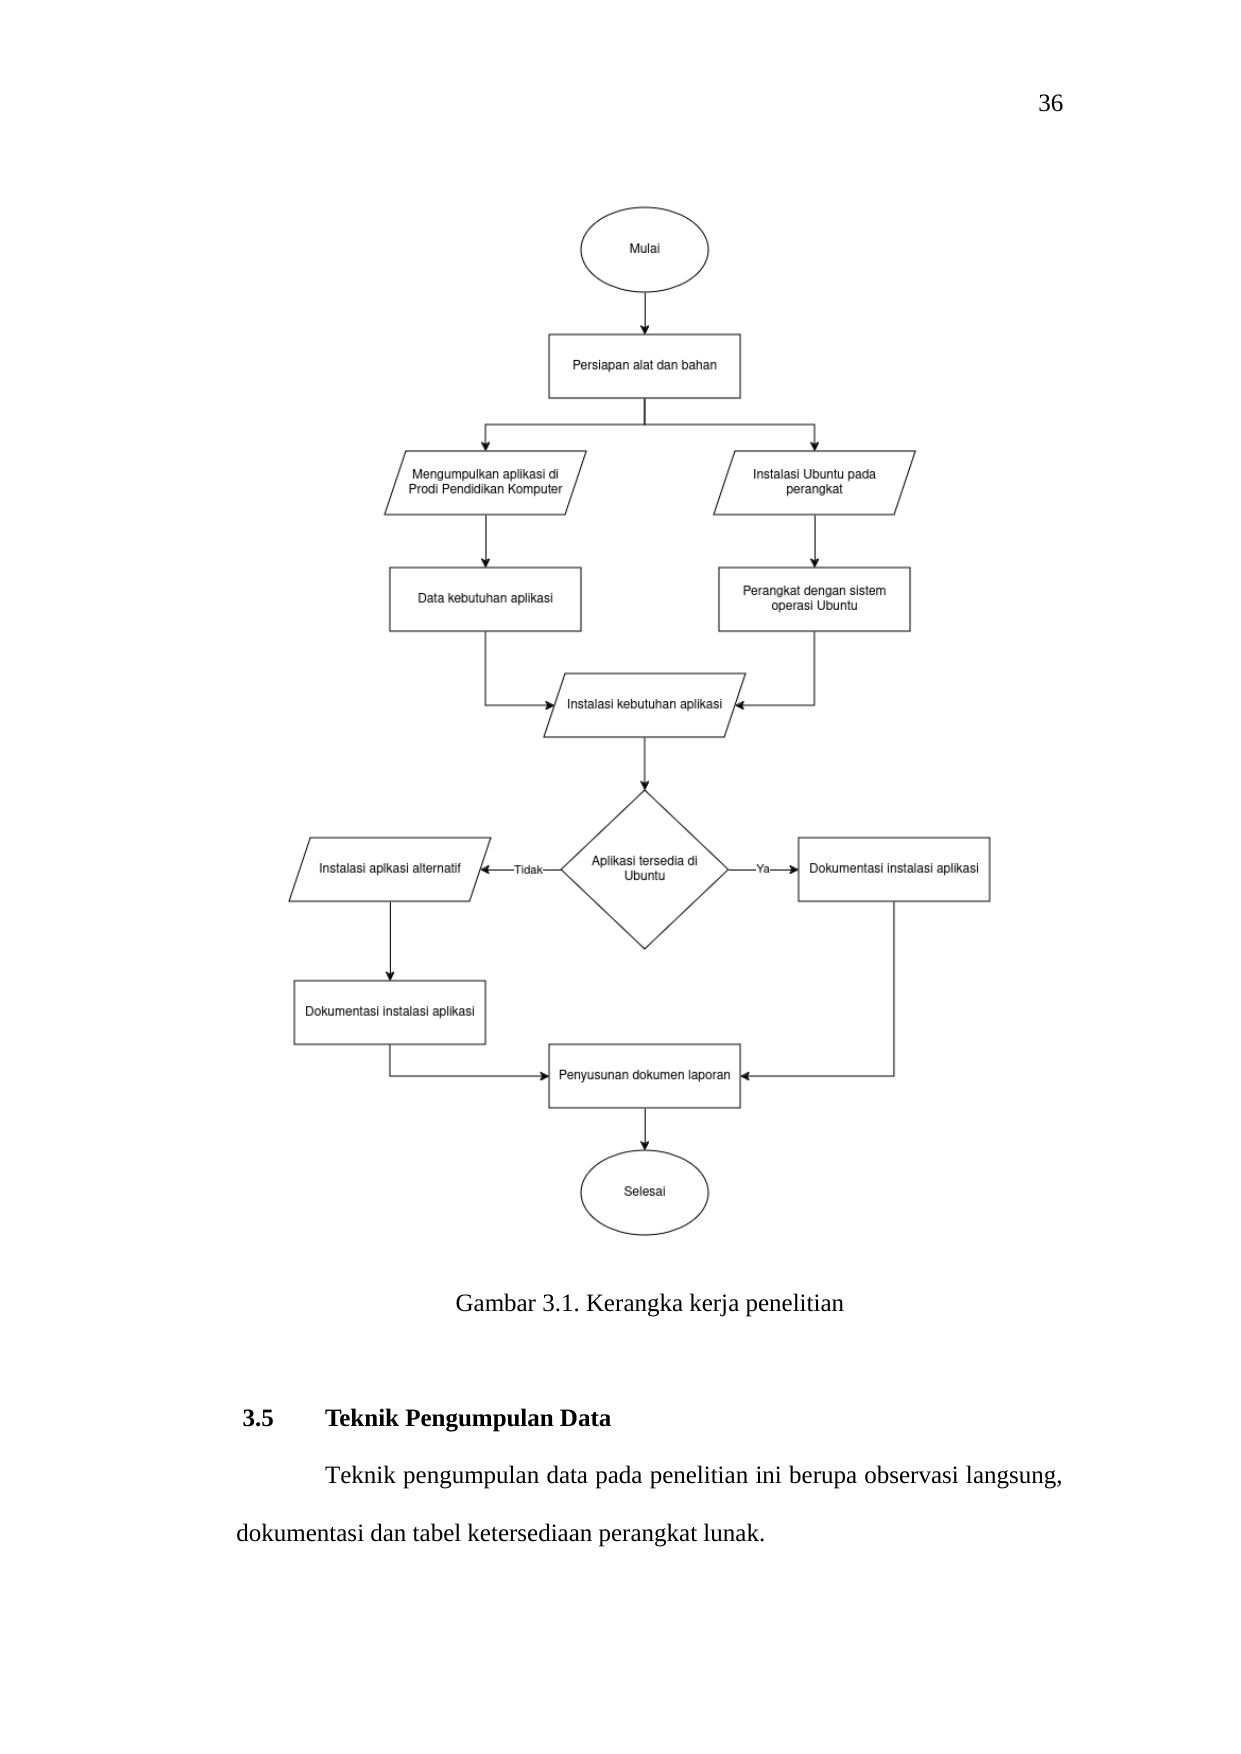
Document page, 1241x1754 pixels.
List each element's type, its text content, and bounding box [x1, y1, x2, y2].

text Gambar 3.1. Kerangka kerja penelitian [236, 1288, 1063, 1317]
picture [236, 165, 1063, 1288]
subtitle Teknik Pengumpulan Data [236, 1403, 1063, 1432]
text Teknik pengumpulan data pada penelitian ini berupa observasi langsung, dokumentasi dan tabel ketersediaan perangkat lunak. [236, 1461, 1063, 1547]
